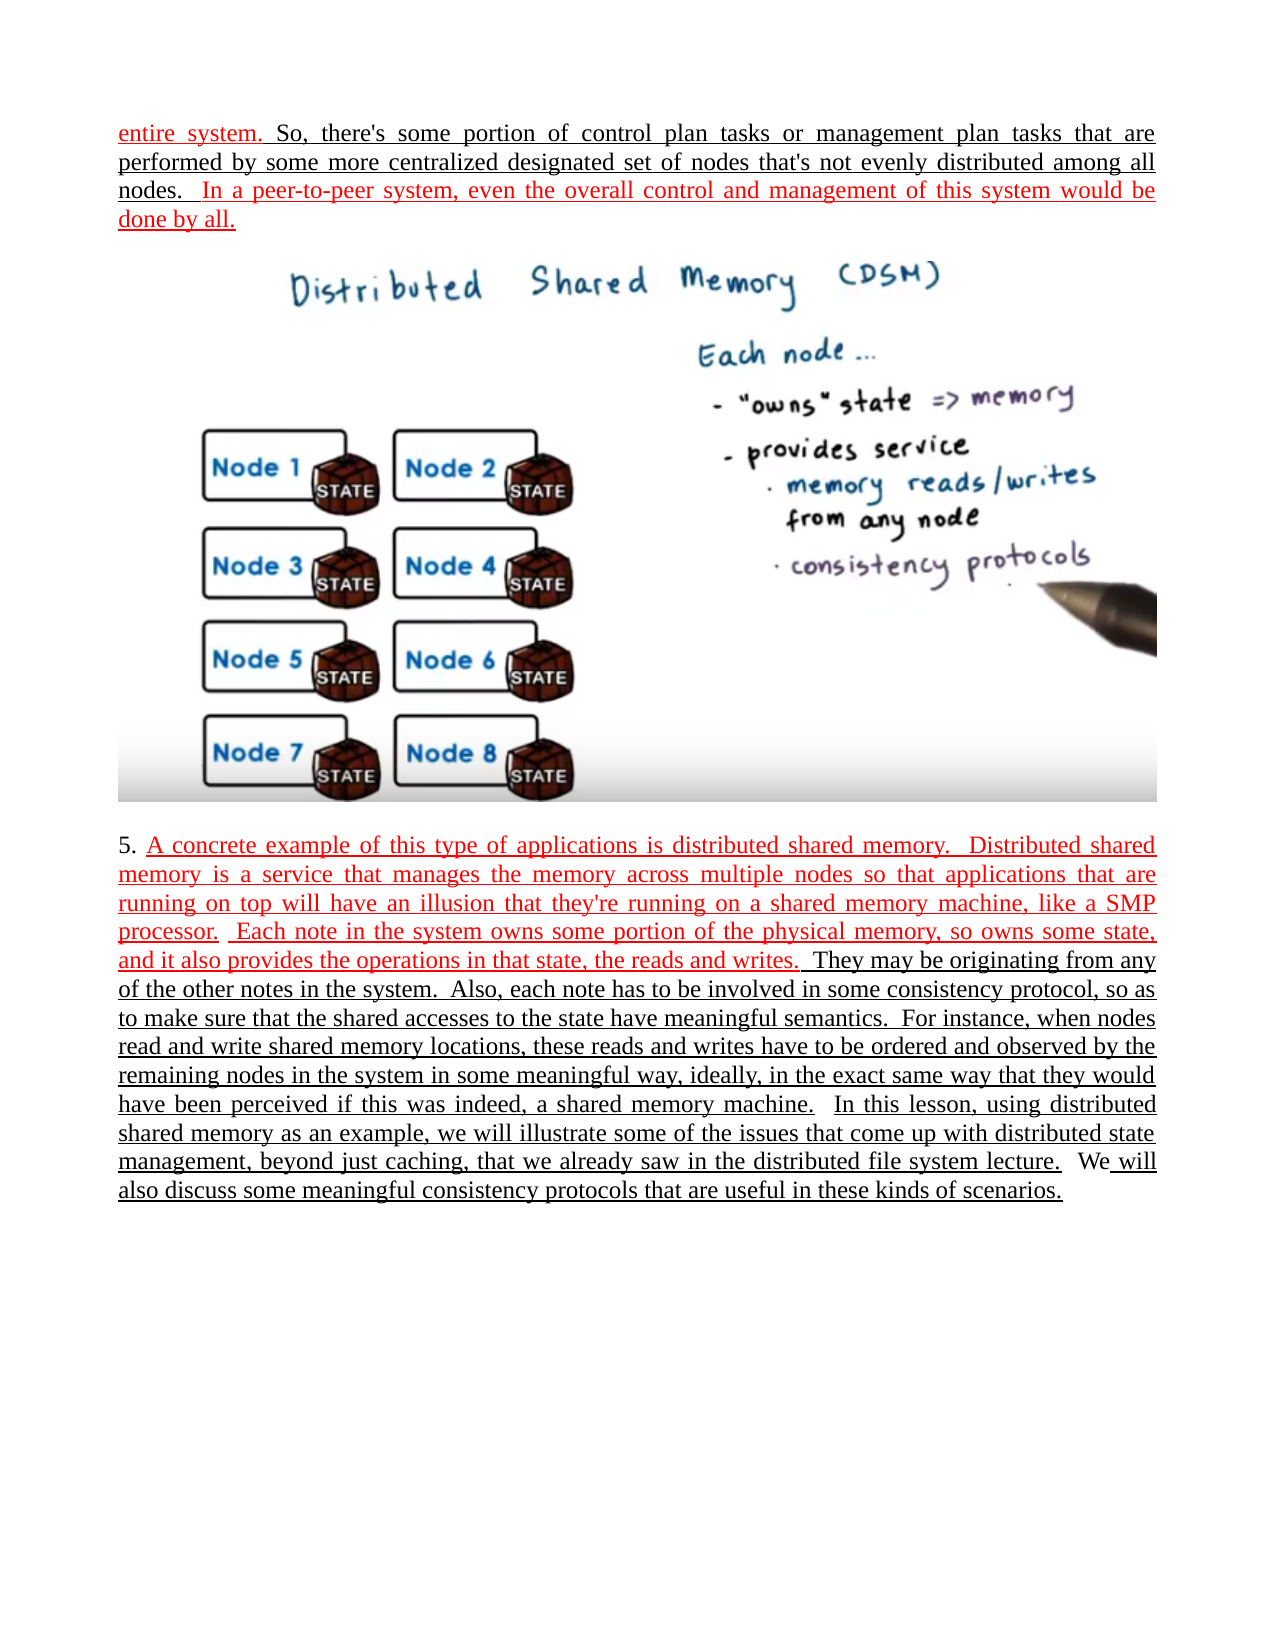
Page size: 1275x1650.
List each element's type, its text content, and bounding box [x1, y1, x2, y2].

text entire system. So, there's some portion of control plan tasks or management plan tasks that are performed by some more centralized designated set of nodes that's not evenly distributed among all nodes. In a peer-to-peer system, even the overall control and management of this system would be done by all. [118, 118, 1157, 233]
text to make sure that the shared accesses to the state have meaningful semantics. For instance, when nodes read and write shared memory locations, these reads and writes have to be ordered and observed by the [118, 1000, 1157, 1056]
text processor. Each note in the system owns some portion of the physical memory, so owns some state, and it also provides the operations in that state, the reads and writes. They may be originating from any of the other notes in the system. Also, each note has to be involved in some consistency protocol, so as [118, 914, 1157, 999]
text running on top will have an illusion that they're running on a shared memory machine, like a SMP [118, 885, 1157, 913]
text remaining nodes in the system in some meaningful way, ideally, in the exact same way that they would have been perceived if this was indeed, a shared memory machine. In this lesson, using distributed shared memory as an example, we will illustrate some of the issues that come up with distributed state management, beyond just caching, that we already saw in the distributed file system lecture. We will also discuss some meaningful consistency protocols that are useful in these kinds of scenarios. [118, 1058, 1157, 1204]
text 5. A concrete example of this type of applications is distributed shared memory. Distributed shared memory is a service that manages the memory across multiple nodes so that applications that are [118, 830, 1157, 884]
picture [118, 261, 1157, 802]
